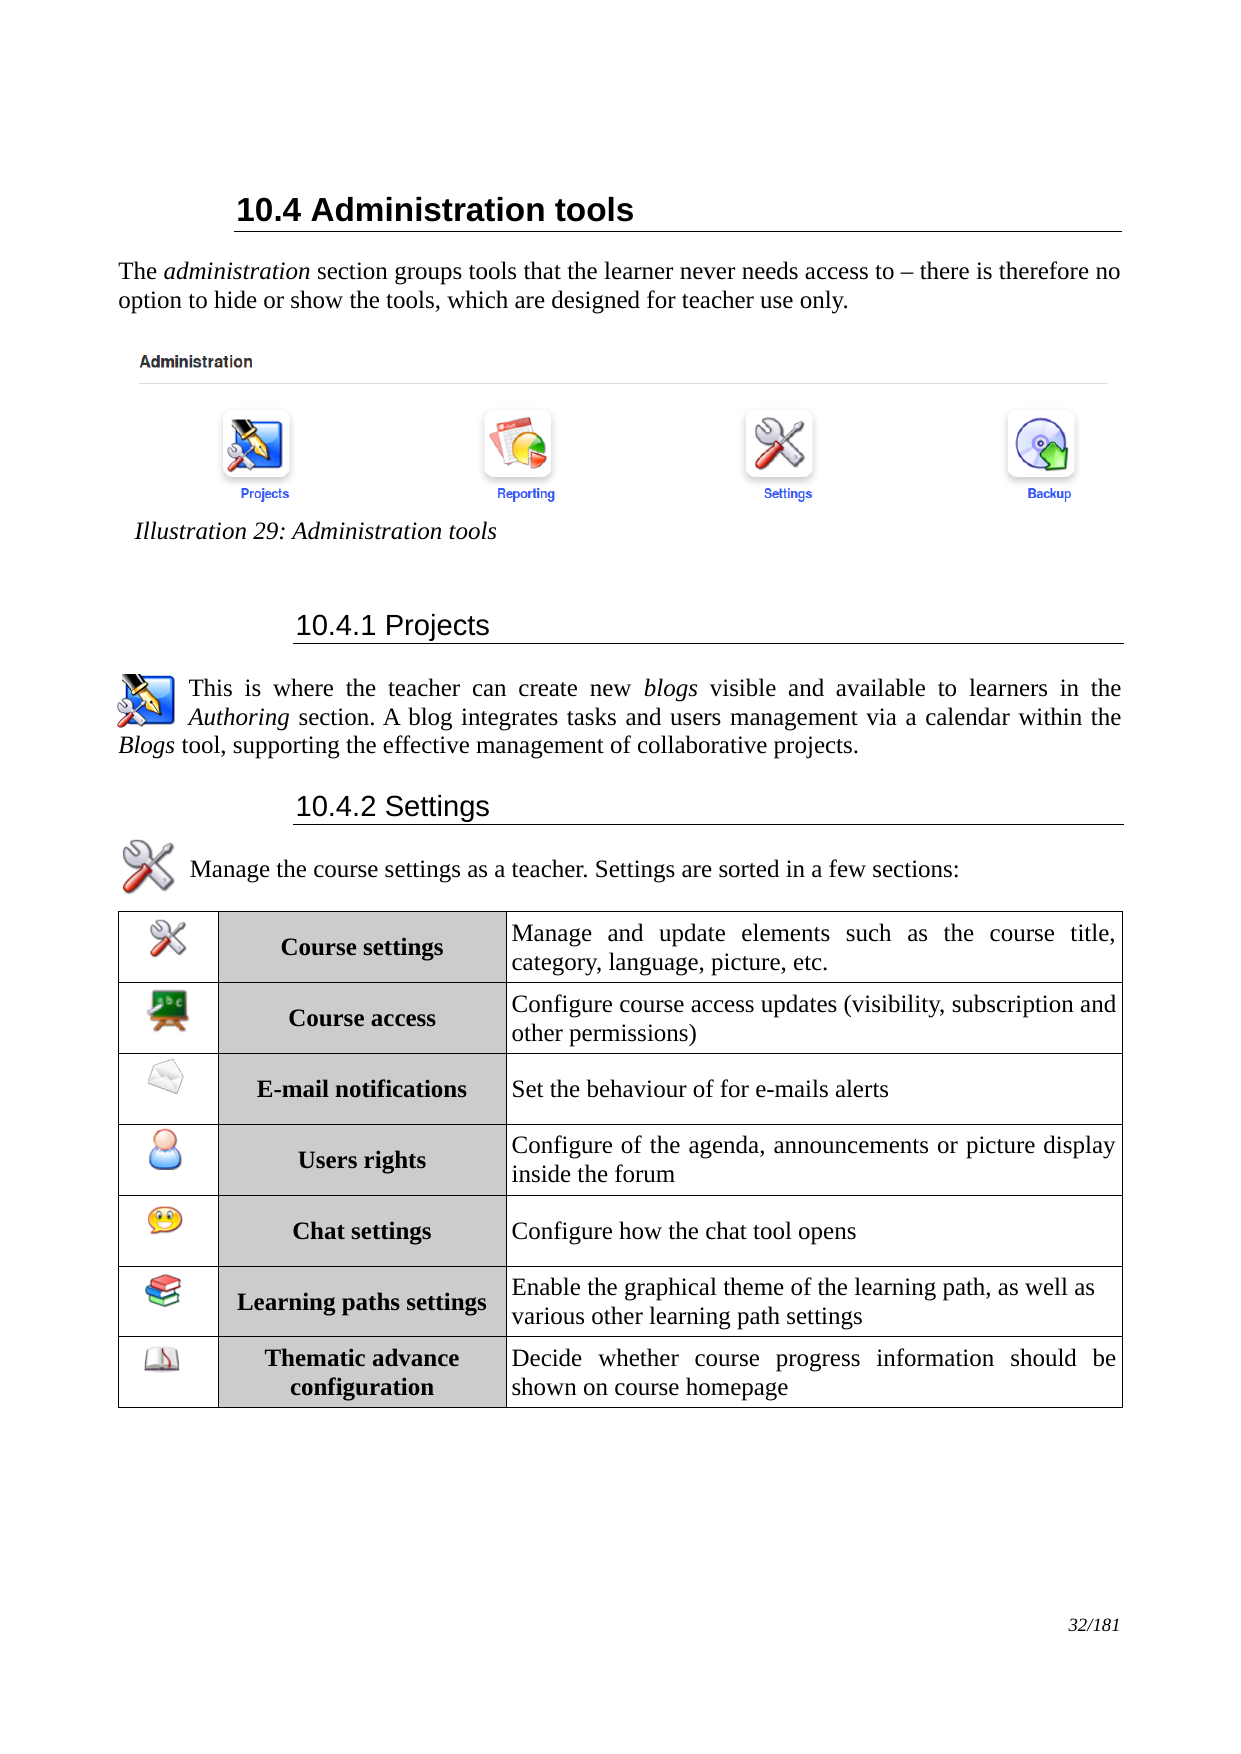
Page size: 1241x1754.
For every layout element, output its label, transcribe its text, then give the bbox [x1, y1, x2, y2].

table_header [119, 912, 218, 982]
table_cell Course access [219, 983, 506, 1053]
table_cell Thematic advance configuration [219, 1337, 506, 1407]
picture [145, 988, 192, 1035]
table_cell [119, 1125, 218, 1195]
picture [117, 668, 177, 728]
table_cell [119, 1203, 147, 1237]
picture [144, 1342, 180, 1377]
subtitle Projects [293, 607, 1124, 643]
picture [144, 1128, 186, 1170]
table_cell Set the behaviour of for e-mails alerts [507, 1054, 1122, 1124]
table_cell Decide whether course progress information should be shown on course homepage [507, 1337, 1122, 1407]
table_cell Enable the graphical theme of the learning path, as well as various other learning path settings [507, 1267, 1122, 1336]
text Illustration 29: Administration tools [134, 517, 1106, 545]
subtitle Administration tools [234, 190, 1122, 231]
picture [145, 1272, 182, 1309]
table_cell Configure course access updates (visibility, subscription and other permissions) [507, 983, 1122, 1053]
table_header Course settings [219, 912, 506, 982]
table_cell [119, 1267, 218, 1336]
table_cell [183, 1203, 218, 1237]
picture [147, 917, 189, 959]
table_cell Configure how the chat tool opens [507, 1196, 1122, 1266]
table_cell [119, 1035, 218, 1053]
table_cell [119, 1196, 218, 1202]
picture [132, 343, 1108, 517]
table_cell Configure of the agenda, announcements or picture display inside the forum [507, 1125, 1122, 1195]
picture [147, 1202, 183, 1238]
table_cell [119, 1337, 218, 1407]
table_cell [119, 1058, 218, 1124]
table_cell Chat settings [219, 1196, 506, 1266]
text Manage the course settings as a teacher. Settings are sorted in a few sections: [178, 854, 1122, 883]
picture [118, 836, 178, 896]
text The administration section groups tools that the learner never needs access to – there is therefore no option to hide or show the tools, which are designed for teacher use only. [118, 256, 1122, 314]
subtitle Settings [293, 788, 1124, 824]
table_cell Learning paths settings [219, 1267, 506, 1336]
table_cell [119, 1238, 218, 1266]
picture [147, 1057, 184, 1094]
table_cell E-mail notifications [219, 1054, 506, 1124]
text This is where the teacher can create new blogs visible and available to learners in the Authoring section. A blog integrates tasks and users management via a calendar within the Blogs tool, supporting the effective management of collaborative projects. [118, 673, 1122, 759]
table_cell Users rights [219, 1125, 506, 1195]
table_cell [119, 983, 218, 1034]
table_header Manage and update elements such as the course title, category, language, picture, etc. [507, 912, 1122, 982]
